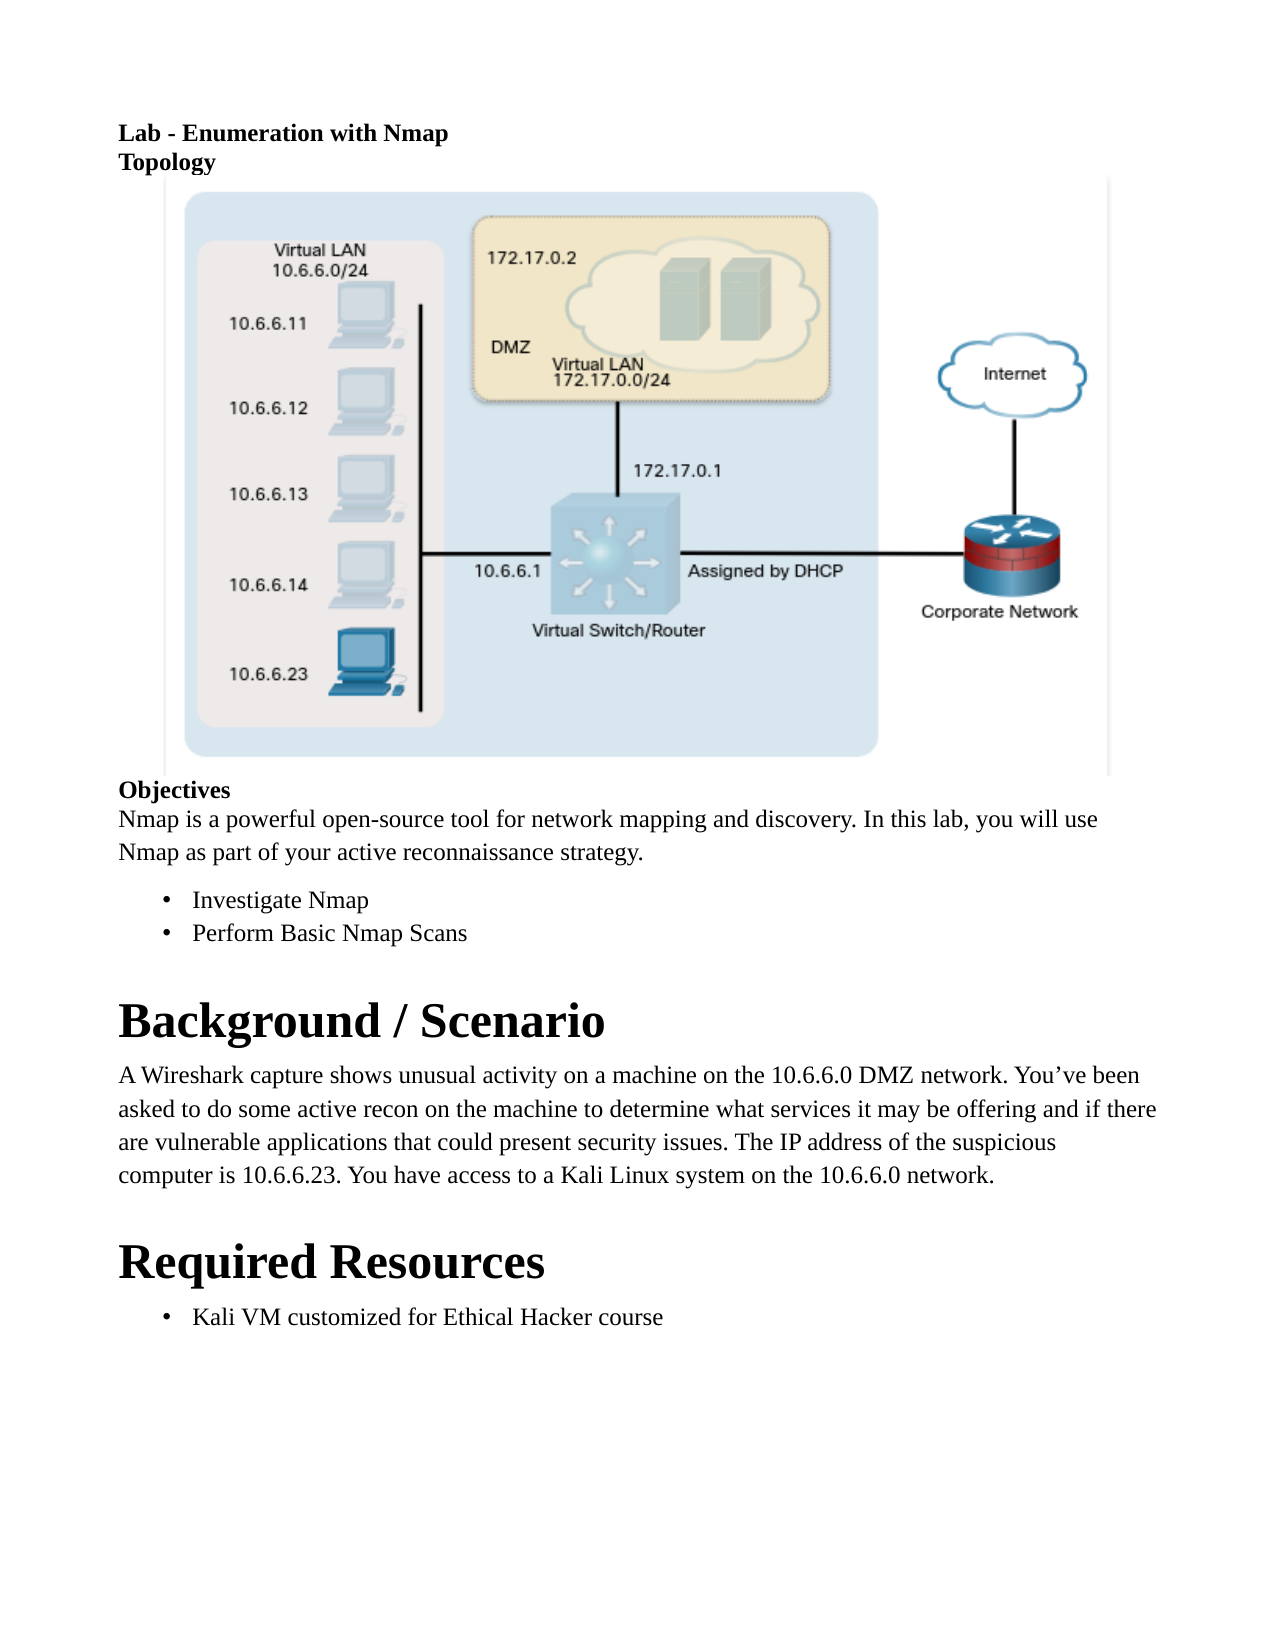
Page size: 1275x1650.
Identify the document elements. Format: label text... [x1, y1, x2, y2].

text Topology [118, 147, 1157, 176]
list Investigate Nmap [162, 885, 1157, 914]
list Perform Basic Nmap Scans [162, 918, 1157, 947]
subtitle Required Resources [118, 1232, 1157, 1290]
text Objectives [118, 176, 1157, 804]
text Nmap is a powerful open-source tool for network mapping and discovery. In this lab, you will use Nmap as part of your active reconnaissance strategy. [118, 804, 1157, 866]
text A Wireshark capture shows unusual activity on a machine on the 10.6.6.0 DMZ network. You’ve been asked to do some active recon on the machine to determine what services it may be offering and if there are vulnerable applications that could present security issues. The IP address of the suspicious computer is 10.6.6.23. You have access to a Kali Linux system on the 10.6.6.0 network. [118, 1061, 1157, 1188]
text Lab - Enumeration with Nmap [118, 118, 1157, 147]
list Kali VM customized for Ethical Hacker course [162, 1302, 1157, 1331]
picture [163, 175, 1112, 776]
subtitle Background / Scenario [118, 991, 1157, 1048]
